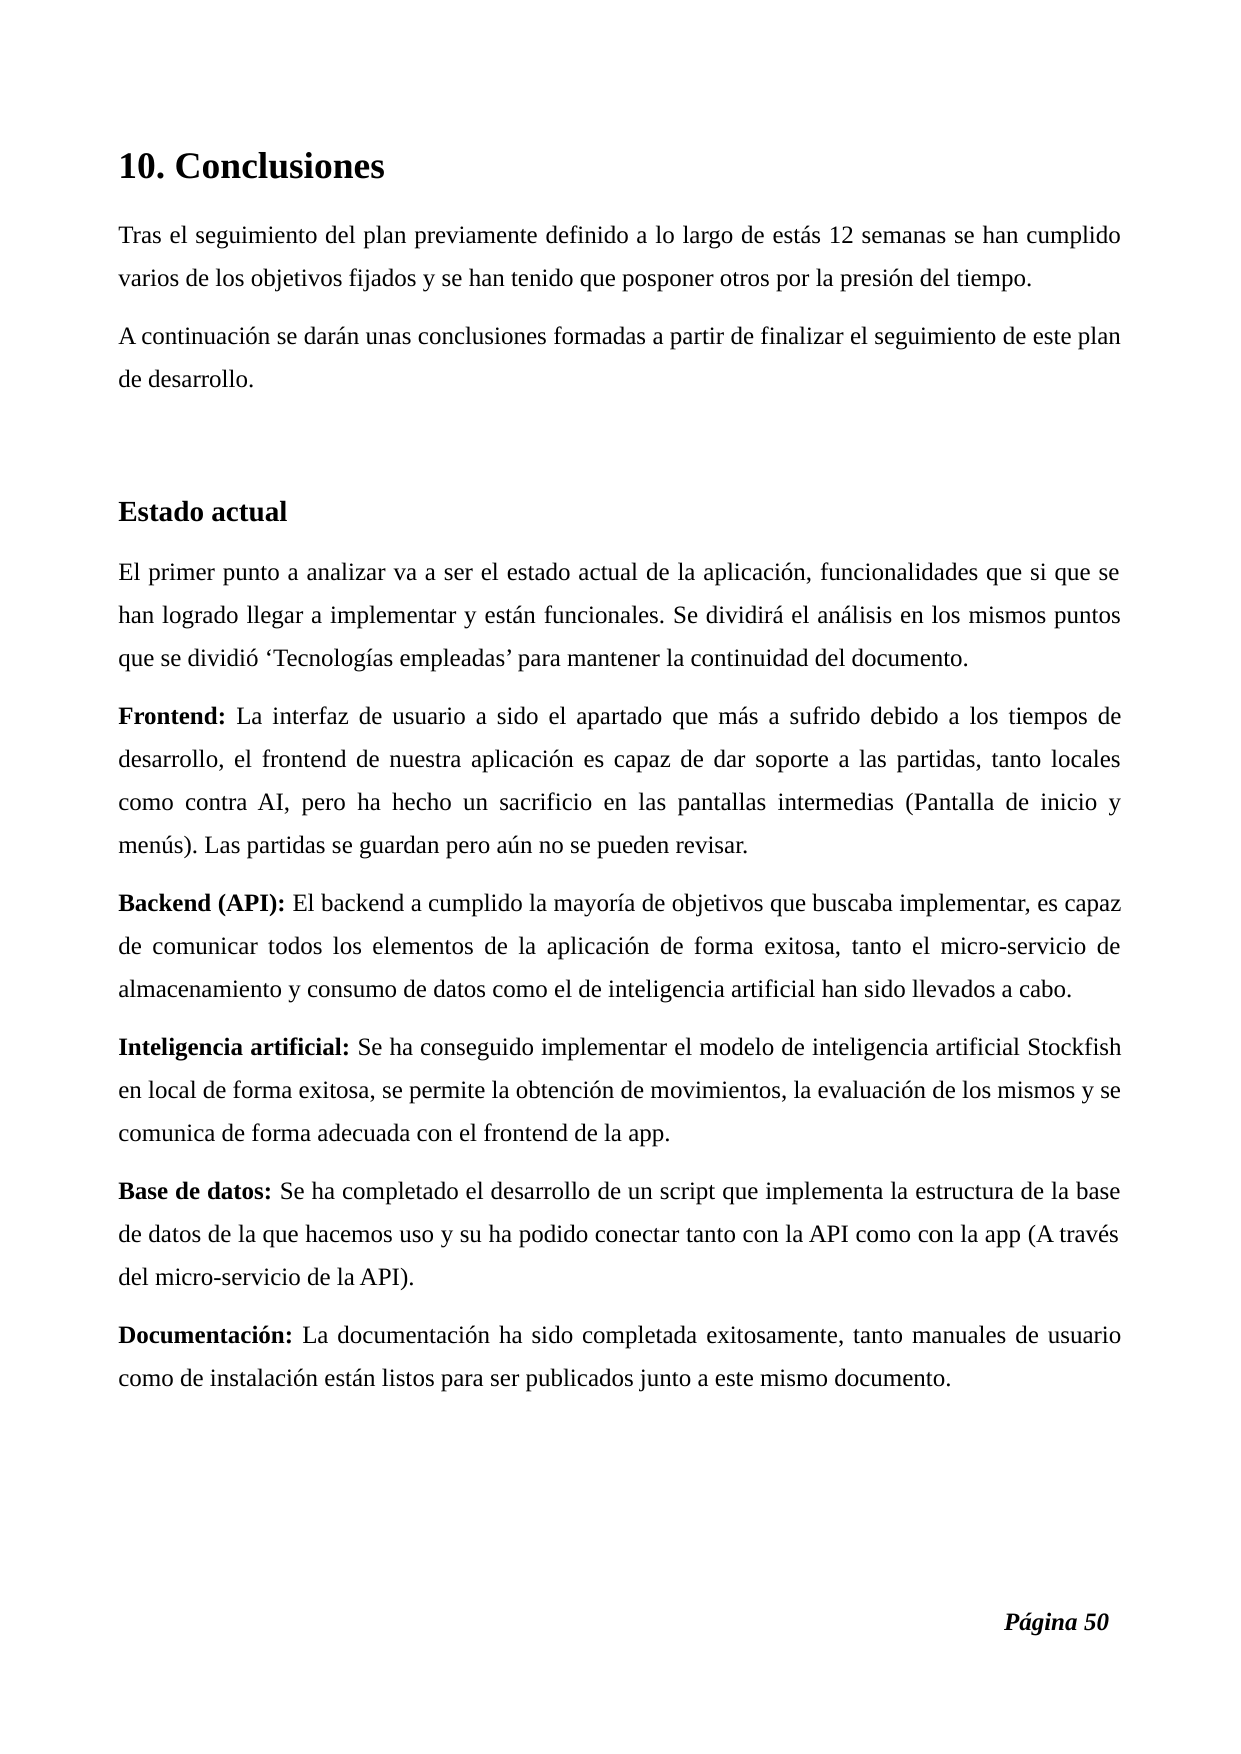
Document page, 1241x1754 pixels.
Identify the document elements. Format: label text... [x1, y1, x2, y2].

text Frontend: La interfaz de usuario a sido el apartado que más a sufrido debido a los tiempos de desarrollo, el frontend de nuestra aplicación es capaz de dar soporte a las partidas, tanto locales como contra AI, pero ha hecho un sacrificio en las pantallas intermedias (Pantalla de inicio y menús). Las partidas se guardan pero aún no se pueden revisar. [118, 701, 1122, 859]
subtitle 10. Conclusiones [118, 143, 1122, 186]
subtitle Estado actual [118, 494, 1122, 528]
text A continuación se darán unas conclusiones formadas a partir de finalizar el seguimiento de este plan de desarrollo. [118, 321, 1122, 393]
text Inteligencia artificial: Se ha conseguido implementar el modelo de inteligencia artificial Stockfish en local de forma exitosa, se permite la obtención de movimientos, la evaluación de los mismos y se comunica de forma adecuada con el frontend de la app. [118, 1032, 1122, 1147]
text Documentación: La documentación ha sido completada exitosamente, tanto manuales de usuario como de instalación están listos para ser publicados junto a este mismo documento. [118, 1320, 1122, 1392]
text Backend (API): El backend a cumplido la mayoría de objetivos que buscaba implementar, es capaz de comunicar todos los elementos de la aplicación de forma exitosa, tanto el micro-servicio de almacenamiento y consumo de datos como el de inteligencia artificial han sido llevados a cabo. [118, 888, 1122, 1003]
text Base de datos: Se ha completado el desarrollo de un script que implementa la estructura de la base de datos de la que hacemos uso y su ha podido conectar tanto con la API como con la app (A través del micro-servicio de la API). [118, 1176, 1122, 1291]
text Tras el seguimiento del plan previamente definido a lo largo de estás 12 semanas se han cumplido varios de los objetivos fijados y se han tenido que posponer otros por la presión del tiempo. [118, 220, 1122, 292]
text El primer punto a analizar va a ser el estado actual de la aplicación, funcionalidades que si que se han logrado llegar a implementar y están funcionales. Se dividirá el análisis en los mismos puntos que se dividió ‘Tecnologías empleadas’ para mantener la continuidad del documento. [118, 557, 1122, 672]
